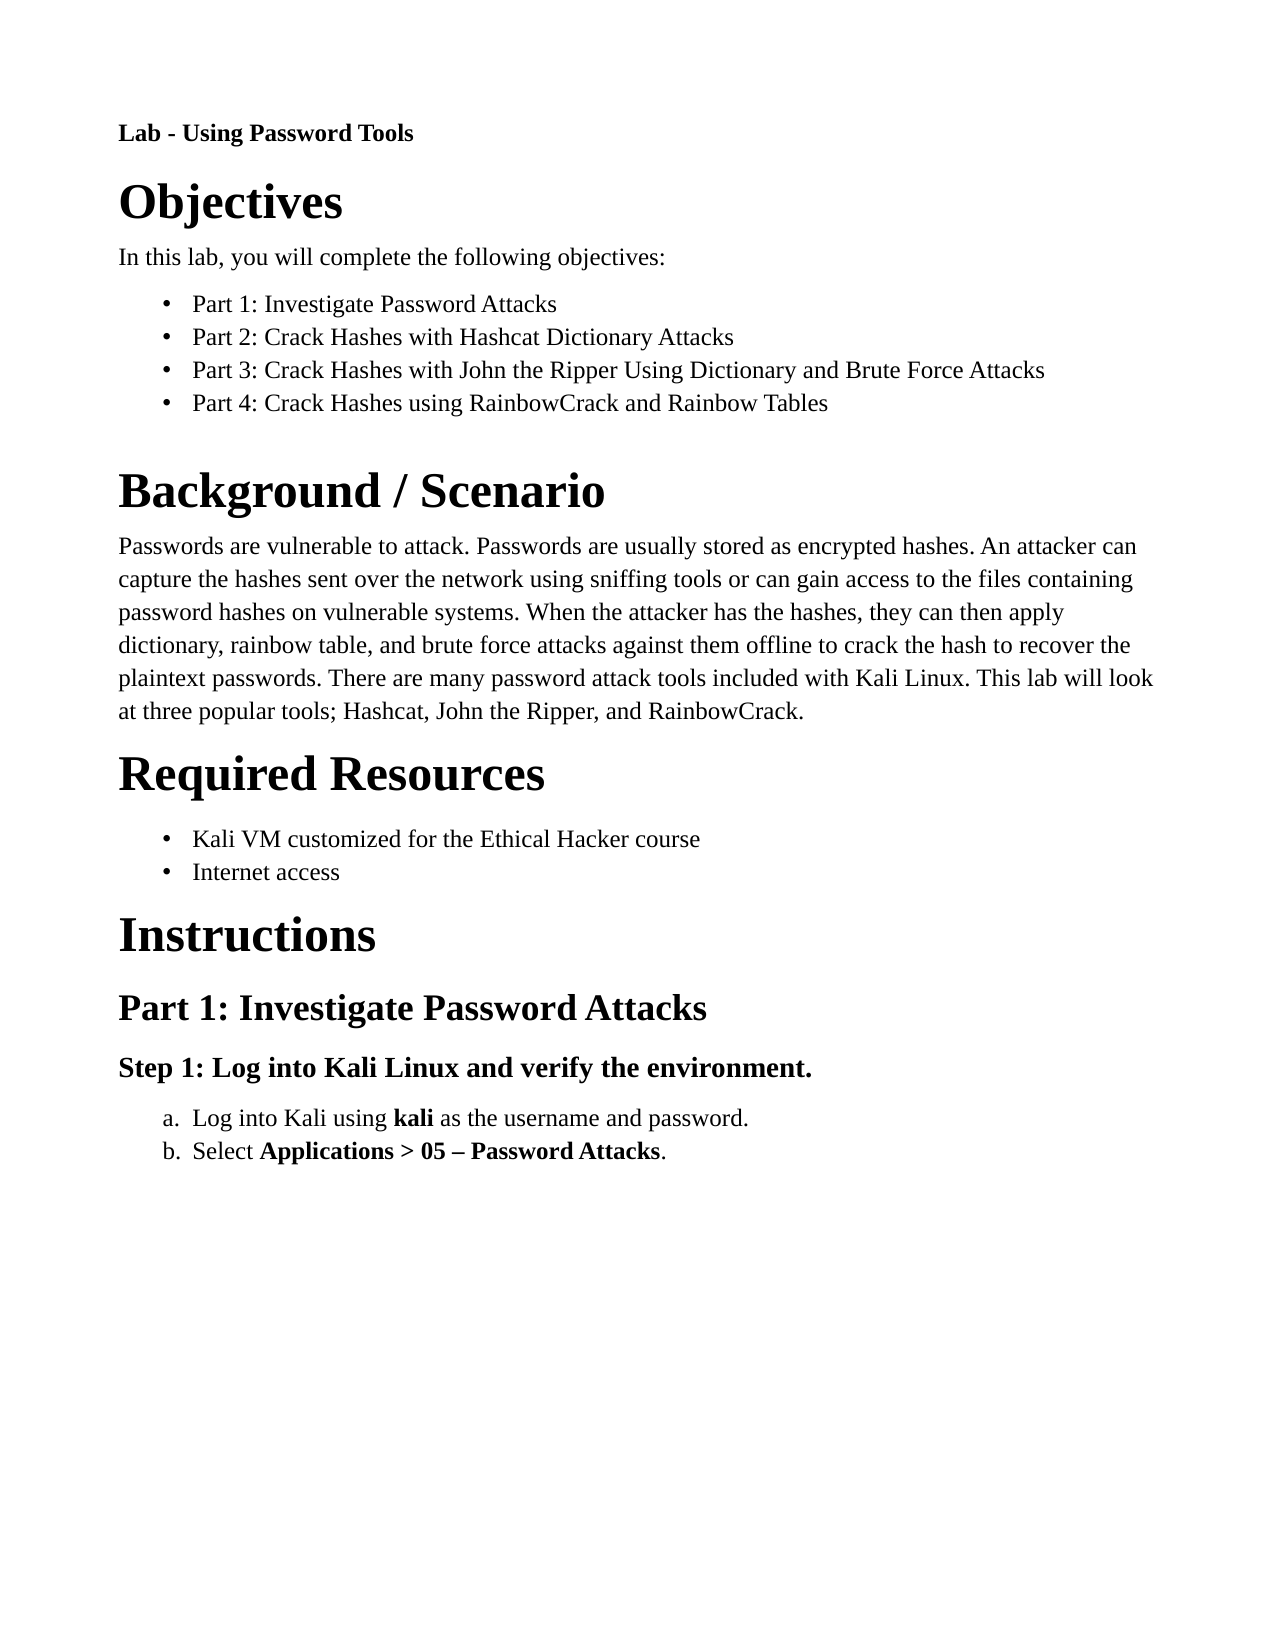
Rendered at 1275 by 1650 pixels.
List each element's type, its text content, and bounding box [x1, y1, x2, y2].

subtitle Objectives [118, 172, 1157, 229]
list Log into Kali using kali as the username and password. [162, 1103, 1157, 1132]
subtitle Background / Scenario [118, 461, 1157, 519]
list Part 3: Crack Hashes with John the Ripper Using Dictionary and Brute Force Attacks [162, 356, 1157, 384]
subtitle Required Resources [118, 744, 1157, 801]
list Part 1: Investigate Password Attacks [162, 289, 1157, 318]
text Lab - Using Password Tools [118, 118, 1157, 147]
list Part 2: Crack Hashes with Hashcat Dictionary Attacks [162, 322, 1157, 351]
list Select Applications > 05 – Password Attacks. [162, 1136, 1157, 1165]
text In this lab, you will complete the following objectives: [118, 242, 1157, 271]
subtitle Step 1: Log into Kali Linux and verify the environment. [118, 1050, 1157, 1083]
subtitle Instructions [118, 905, 1157, 963]
list Kali VM customized for the Ethical Hacker course [162, 824, 1157, 853]
list Part 4: Crack Hashes using RainbowCrack and Rainbow Tables [162, 388, 1157, 417]
list Internet access [162, 857, 1157, 886]
subtitle Part 1: Investigate Password Attacks [118, 986, 1157, 1029]
text Passwords are vulnerable to attack. Passwords are usually stored as encrypted hashes. An attacker can capture the hashes sent over the network using sniffing tools or can gain access to the files containing password hashes on vulnerable systems. When the attacker has the hashes, they can then apply dictionary, rainbow table, and brute force attacks against them offline to crack the hash to recover the plaintext passwords. There are many password attack tools included with Kali Linux. This lab will look at three popular tools; Hashcat, John the Ripper, and RainbowCrack. [118, 531, 1157, 725]
